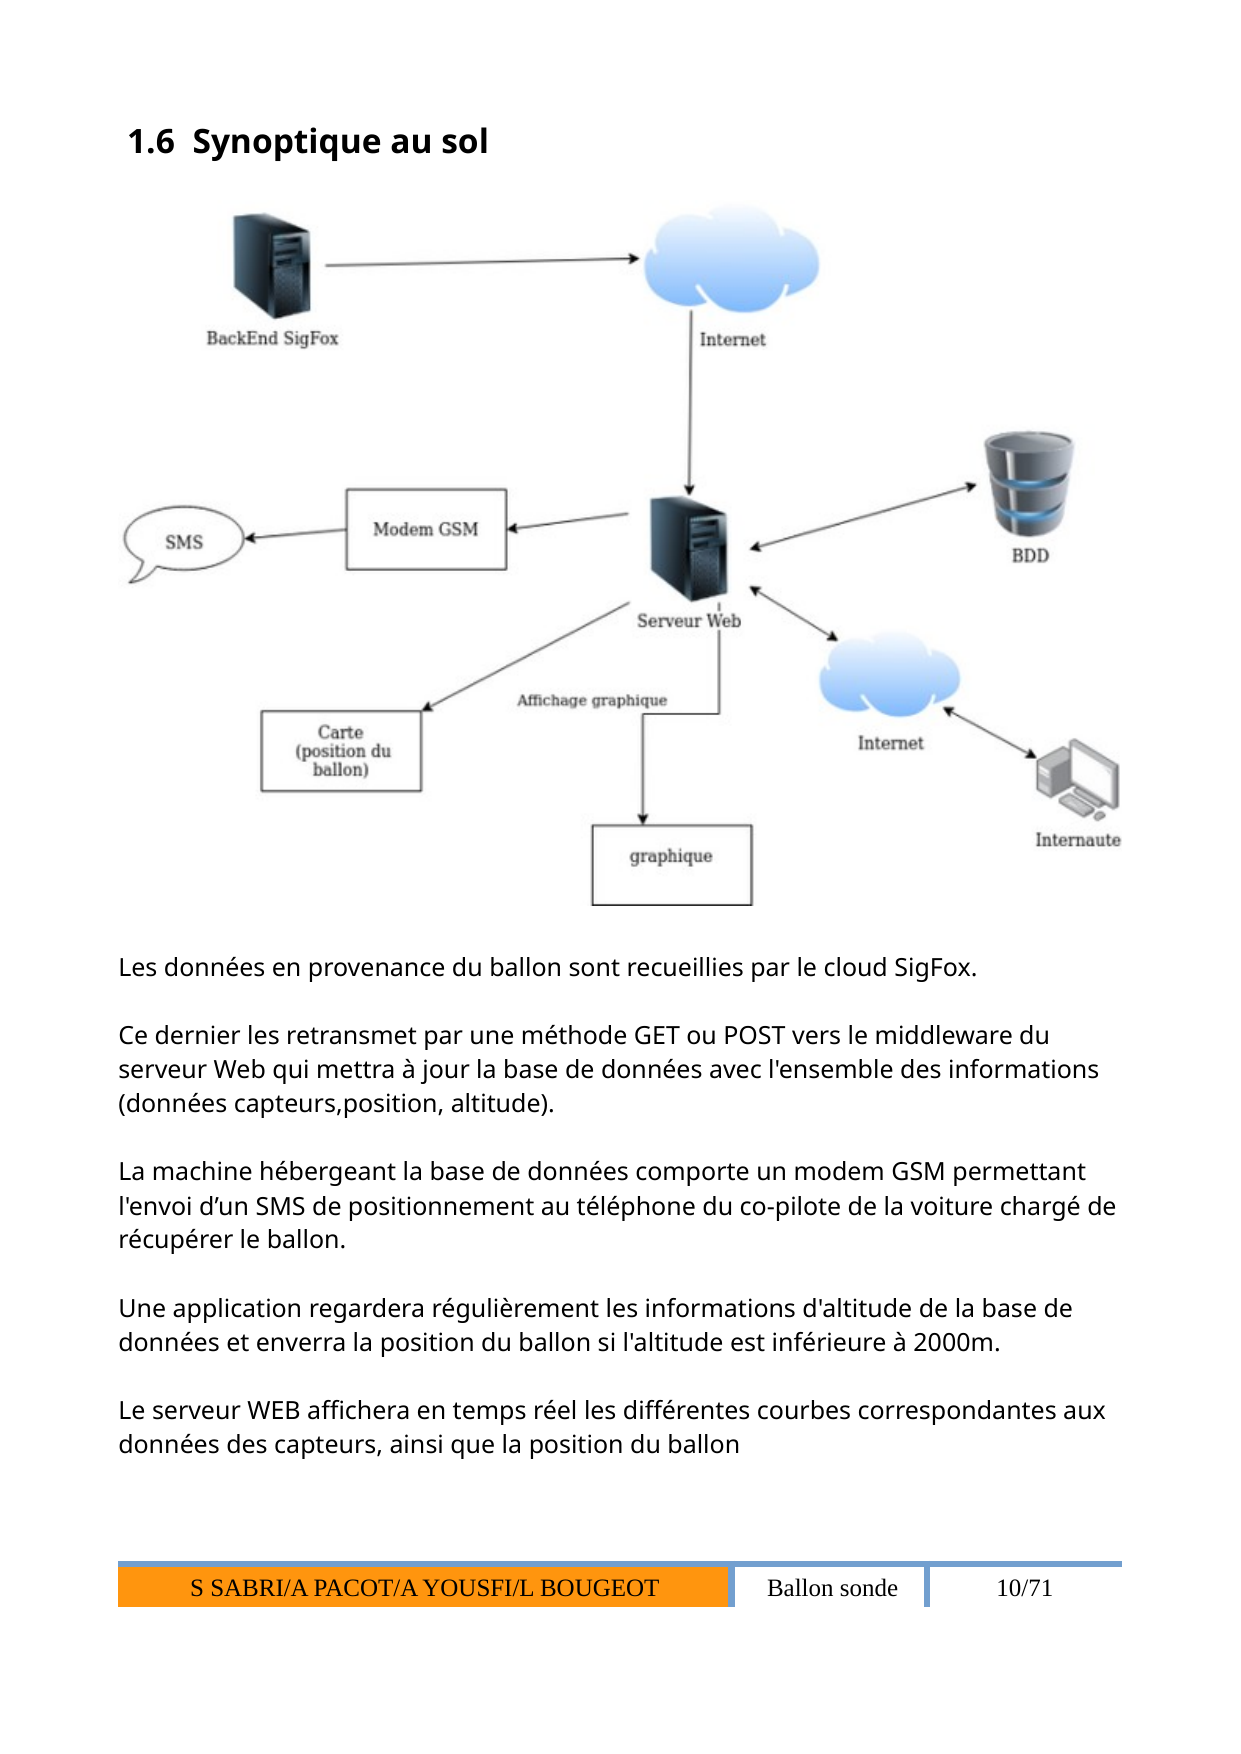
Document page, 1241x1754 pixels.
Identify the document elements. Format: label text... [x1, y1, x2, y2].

text Le serveur WEB affichera en temps réel les différentes courbes correspondantes aux données des capteurs, ainsi que la position du ballon [118, 1392, 1122, 1461]
picture [118, 200, 1123, 906]
text Les données en provenance du ballon sont recueillies par le cloud SigFox. [118, 950, 1122, 984]
text La machine hébergeant la base de données comporte un modem GSM permettant l'envoi d’un SMS de positionnement au téléphone du co-pilote de la voiture chargé de récupérer le ballon. [118, 1154, 1122, 1256]
subtitle Synoptique au sol [118, 118, 1122, 164]
text Une application regardera régulièrement les informations d'altitude de la base de données et enverra la position du ballon si l'altitude est inférieure à 2000m. [118, 1290, 1122, 1358]
text Ce dernier les retransmet par une méthode GET ou POST vers le middleware du serveur Web qui mettra à jour la base de données avec l'ensemble des informations (données capteurs,position, altitude). [118, 1018, 1122, 1120]
